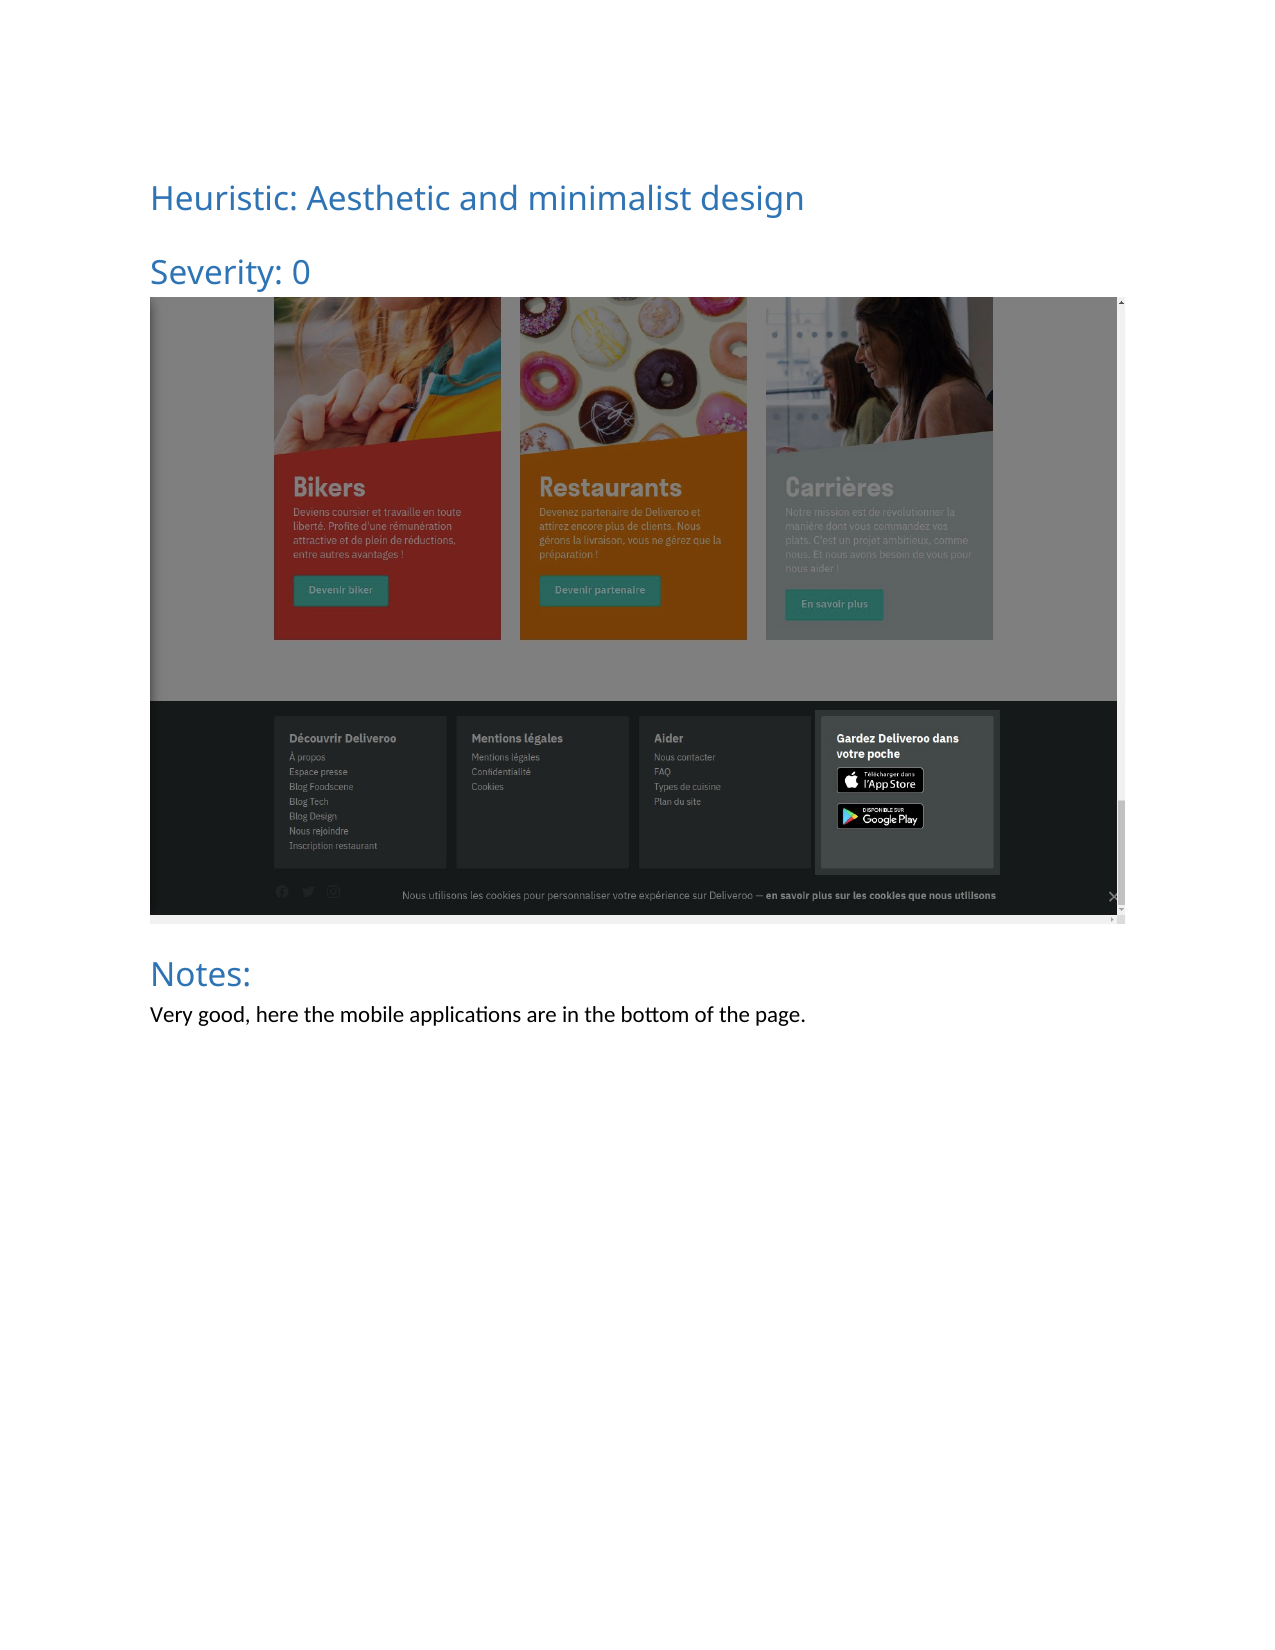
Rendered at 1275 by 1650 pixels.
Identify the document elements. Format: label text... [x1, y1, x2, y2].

picture [150, 297, 1125, 924]
subtitle Notes: [150, 951, 1125, 996]
text Very good, here the mobile applications are in the bottom of the page. [150, 1000, 1125, 1028]
subtitle Heuristic: Aesthetic and minimalist design [150, 175, 1125, 220]
subtitle Severity: 0 [150, 249, 1125, 294]
